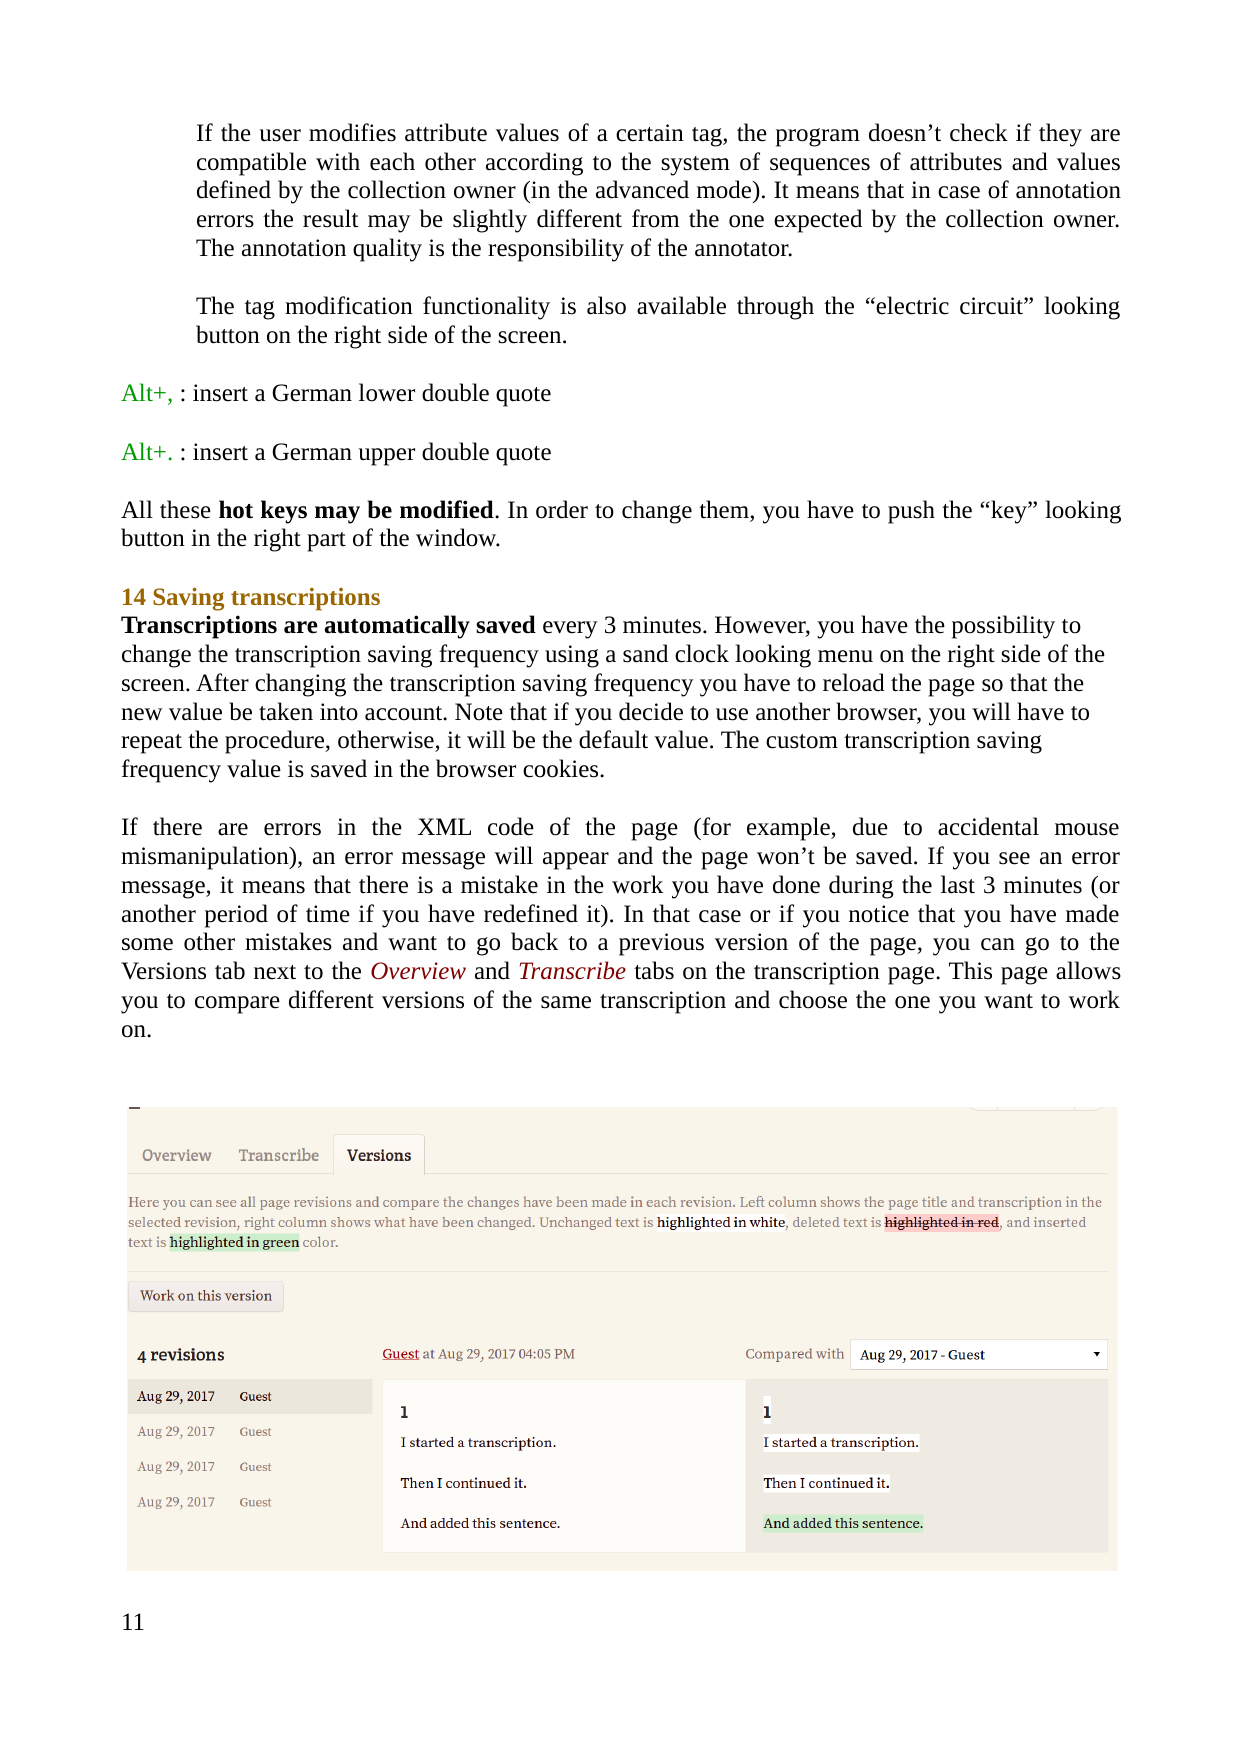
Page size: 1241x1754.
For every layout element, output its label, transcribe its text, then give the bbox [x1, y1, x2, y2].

text 14 Saving transcriptions Transcriptions are automatically saved every 3 minutes. However, you have the possibility to change the transcription saving frequency using a sand clock looking menu on the right side of the screen. After changing the transcription saving frequency you have to reload the page so that the new value be taken into account. Note that if you decide to use another browser, you will have to repeat the procedure, otherwise, it will be the default value. The custom transcription saving frequency value is saved in the browser cookies. [121, 582, 1122, 783]
text The tag modification functionality is also available through the “electric circuit” looking button on the right side of the screen. [196, 291, 1122, 349]
text Alt+, : insert a German lower double quote [121, 378, 1122, 407]
text If there are errors in the XML code of the page (for example, due to accidental mouse mismanipulation), an error message will appear and the page won’t be saved. If you see an error message, it means that there is a mistake in the work you have done during the last 3 minutes (or another period of time if you have redefined it). In that case or if you notice that you have made some other mistakes and want to go back to a previous version of the page, you can go to the Versions tab next to the Overview and Transcribe tabs on the transcription page. This page allows you to compare different versions of the same transcription and choose the one you want to work on. [121, 812, 1122, 1042]
picture [1103, 1107, 1118, 1571]
text Alt+. : insert a German upper double quote [121, 437, 1122, 465]
text If the user modifies attribute values of a certain tag, the program doesn’t check if they are compatible with each other according to the system of sequences of attributes and values defined by the collection owner (in the advanced mode). It means that in case of annotation errors the result may be slightly different from the one expected by the collection owner. The annotation quality is the responsibility of the annotator. [196, 118, 1122, 262]
text All these hot keys may be modified. In order to change them, you have to push the “key” looking button in the right part of the window. [121, 495, 1122, 552]
